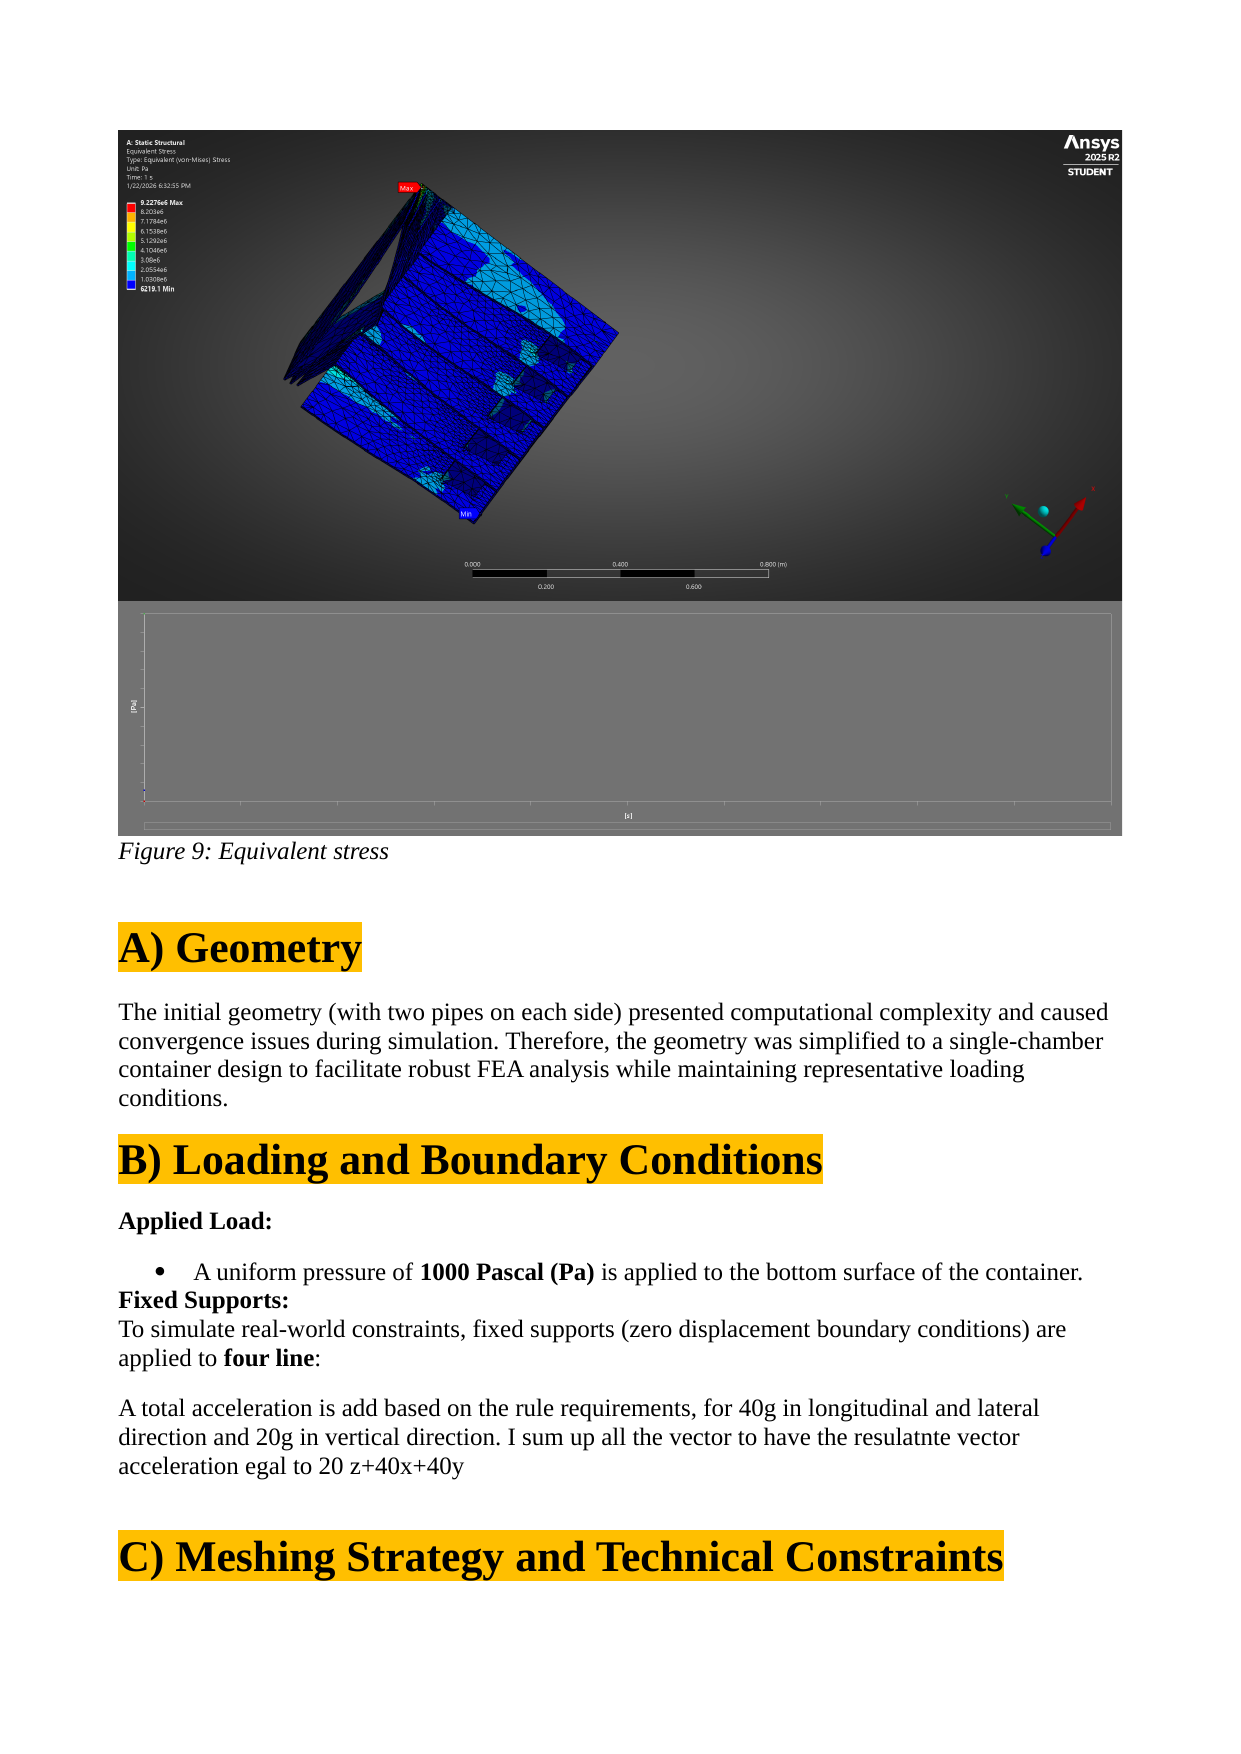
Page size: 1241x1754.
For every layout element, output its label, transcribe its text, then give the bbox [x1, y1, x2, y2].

text Figure 9: Equivalent stress [118, 836, 1122, 864]
text B) Loading and Boundary Conditions [118, 1134, 1122, 1184]
picture [118, 130, 1123, 836]
text C) Meshing Strategy and Technical Constraints [118, 1530, 1122, 1581]
list A uniform pressure of 1000 Pascal (Pa) is applied to the bottom surface of the container. [156, 1257, 1122, 1285]
text Fixed Supports: To simulate real-world constraints, fixed supports (zero displacement boundary conditions) are applied to four line: [118, 1285, 1122, 1372]
text Applied Load: [118, 1206, 1122, 1235]
text The initial geometry (with two pipes on each side) presented computational complexity and caused convergence issues during simulation. Therefore, the geometry was simplified to a single-chamber container design to facilitate robust FEA analysis while maintaining representative loading conditions. [118, 997, 1122, 1112]
text A total acceleration is add based on the rule requirements, for 40g in longitudinal and lateral direction and 20g in vertical direction. I sum up all the vector to have the resulatnte vector acceleration egal to 20 z+40x+40y [118, 1393, 1122, 1480]
text A) Geometry [118, 922, 1122, 972]
